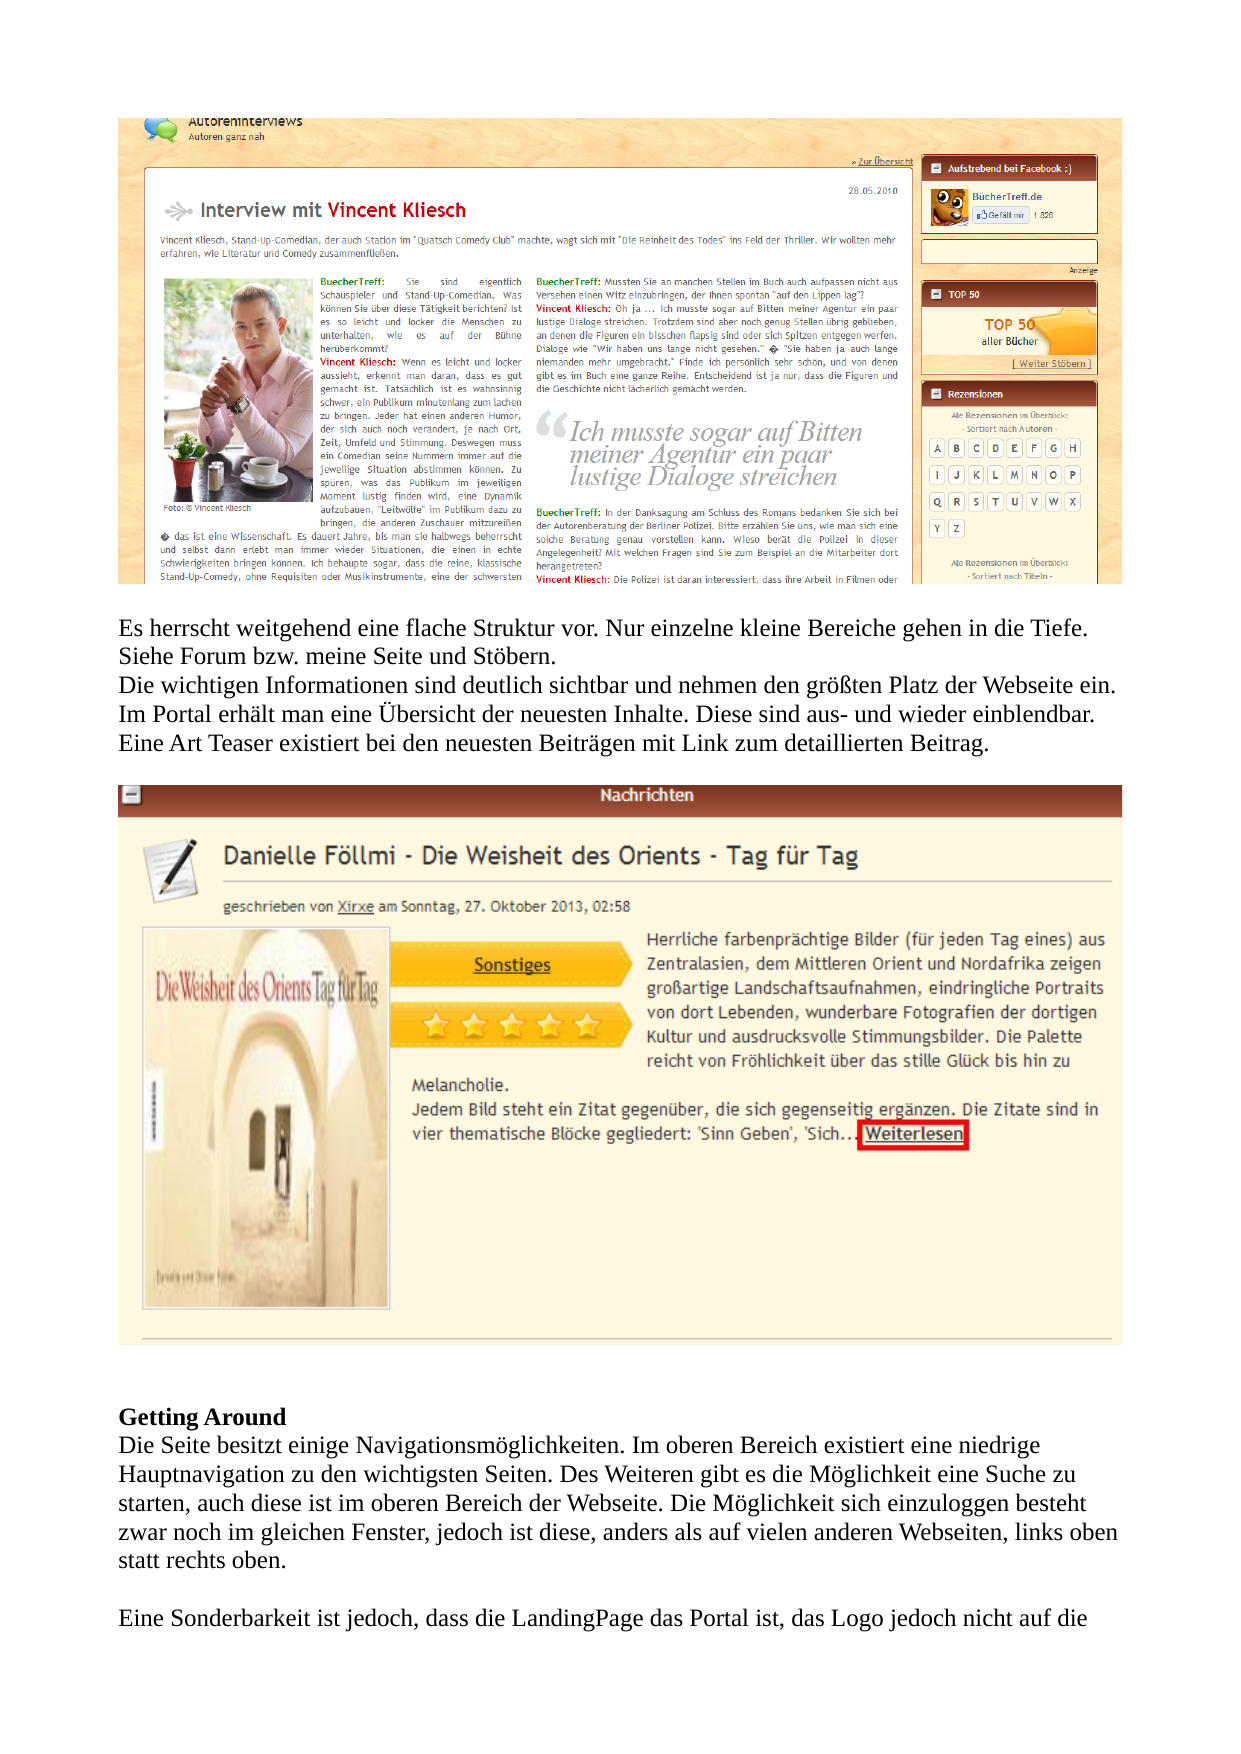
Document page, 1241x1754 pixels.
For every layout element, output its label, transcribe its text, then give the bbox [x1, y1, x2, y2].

picture [118, 118, 1123, 584]
text Im Portal erhält man eine Übersicht der neuesten Inhalte. Diese sind aus- und wieder einblendbar. [118, 699, 1122, 728]
text Getting Around [118, 1402, 1122, 1431]
text Es herrscht weitgehend eine flache Struktur vor. Nur einzelne kleine Bereiche gehen in die Tiefe. Siehe Forum bzw. meine Seite und Stöbern. [118, 613, 1122, 670]
text Eine Sonderbarkeit ist jedoch, dass die LandingPage das Portal ist, das Logo jedoch nicht auf die [118, 1603, 1122, 1632]
text Die wichtigen Informationen sind deutlich sichtbar und nehmen den größten Platz der Webseite ein. [118, 670, 1122, 699]
text Die Seite besitzt einige Navigationsmöglichkeiten. Im oberen Bereich existiert eine niedrige Hauptnavigation zu den wichtigsten Seiten. Des Weiteren gibt es die Möglichkeit eine Suche zu starten, auch diese ist im oberen Bereich der Webseite. Die Möglichkeit sich einzuloggen besteht zwar noch im gleichen Fenster, jedoch ist diese, anders als auf vielen anderen Webseiten, links oben statt rechts oben. [118, 1431, 1122, 1574]
picture [118, 785, 1123, 1345]
text Eine Art Teaser existiert bei den neuesten Beiträgen mit Link zum detaillierten Beitrag. [118, 728, 1122, 756]
